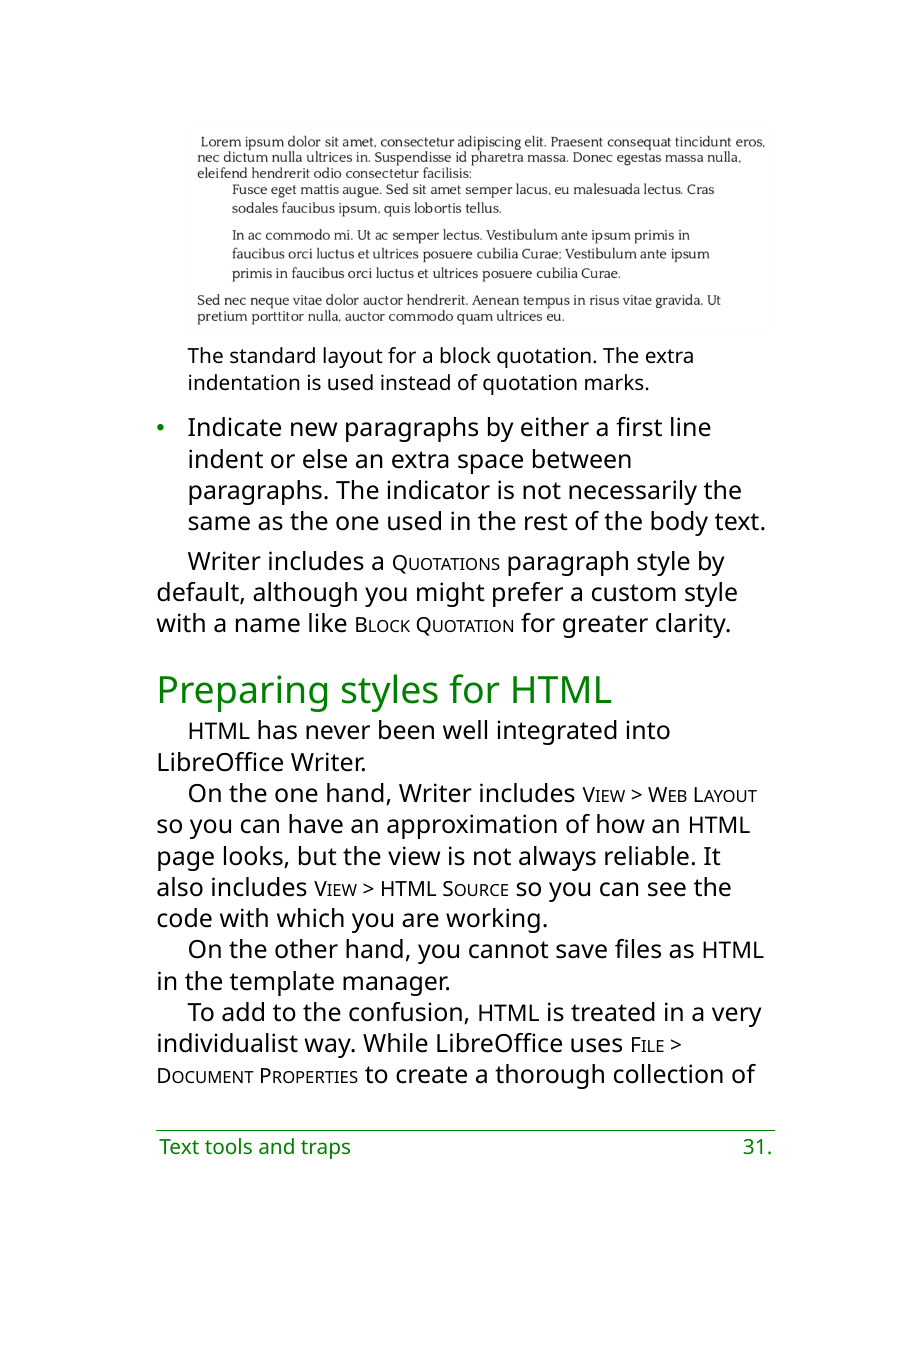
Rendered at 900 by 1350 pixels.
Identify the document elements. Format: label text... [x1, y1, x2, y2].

subtitle Preparing styles for HTML [156, 664, 775, 715]
picture [187, 125, 771, 332]
list Indicate new paragraphs by either a first line indent or else an extra space between paragraphs. The indicator is not necessarily the same as the one used in the rest of the body text. [156, 412, 775, 537]
text Writer includes a Quotations paragraph style by default, although you might prefer a custom style with a name like Block Quotation for greater clarity. [156, 545, 775, 639]
text On the one hand, Writer includes View > Web Layout so you can have an approximation of how an HTML page looks, but the view is not always reliable. It also includes View > HTML Source so you can see the code with which you are working. [156, 777, 775, 934]
table_cell The standard layout for a block quotation. The extra indentation is used instead of quotation marks. [188, 334, 744, 396]
text HTML has never been well integrated into LibreOffice Writer. [156, 715, 775, 777]
text On the other hand, you cannot save files as HTML in the template manager. [156, 934, 775, 996]
text To add to the confusion, HTML is treated in a very individualist way. While LibreOffice uses File > Document Properties to create a thorough collection of [156, 996, 775, 1090]
